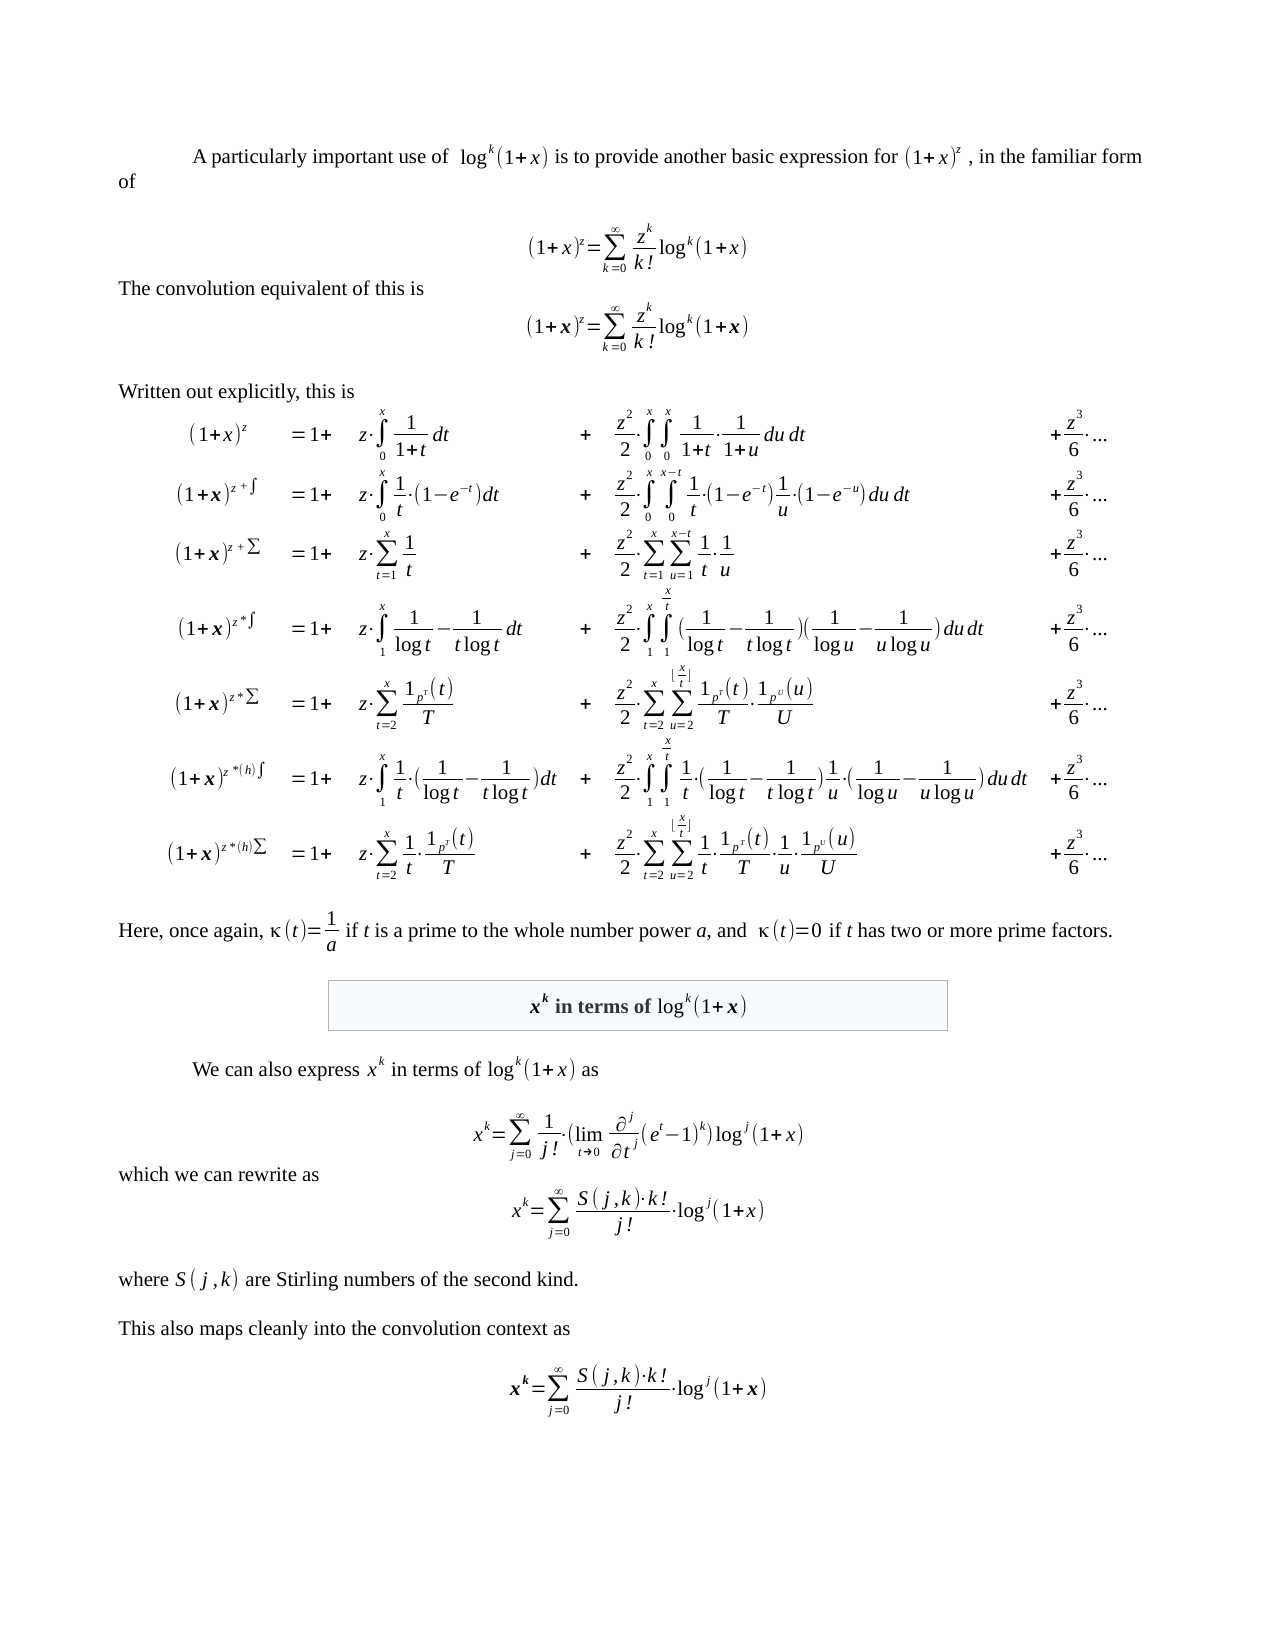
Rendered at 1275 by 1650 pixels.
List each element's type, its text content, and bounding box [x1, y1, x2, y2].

text This also maps cleanly into the convolution context as [118, 1316, 1157, 1340]
text which we can rewrite as [118, 1162, 1157, 1186]
text A particularly important use of is to provide another basic expression for, in the familiar form of [118, 142, 1157, 193]
text The convolution equivalent of this is [118, 276, 1157, 300]
text Here, once again,if t is a prime to the whole number power a, and if t has two or more prime factors. [118, 906, 1157, 956]
text Written out explicitly, this is [118, 379, 1157, 403]
text in terms of [329, 981, 947, 1030]
text We can also expressin terms ofas [118, 1055, 1157, 1081]
text whereare Stirling numbers of the second kind. [118, 1267, 1157, 1292]
